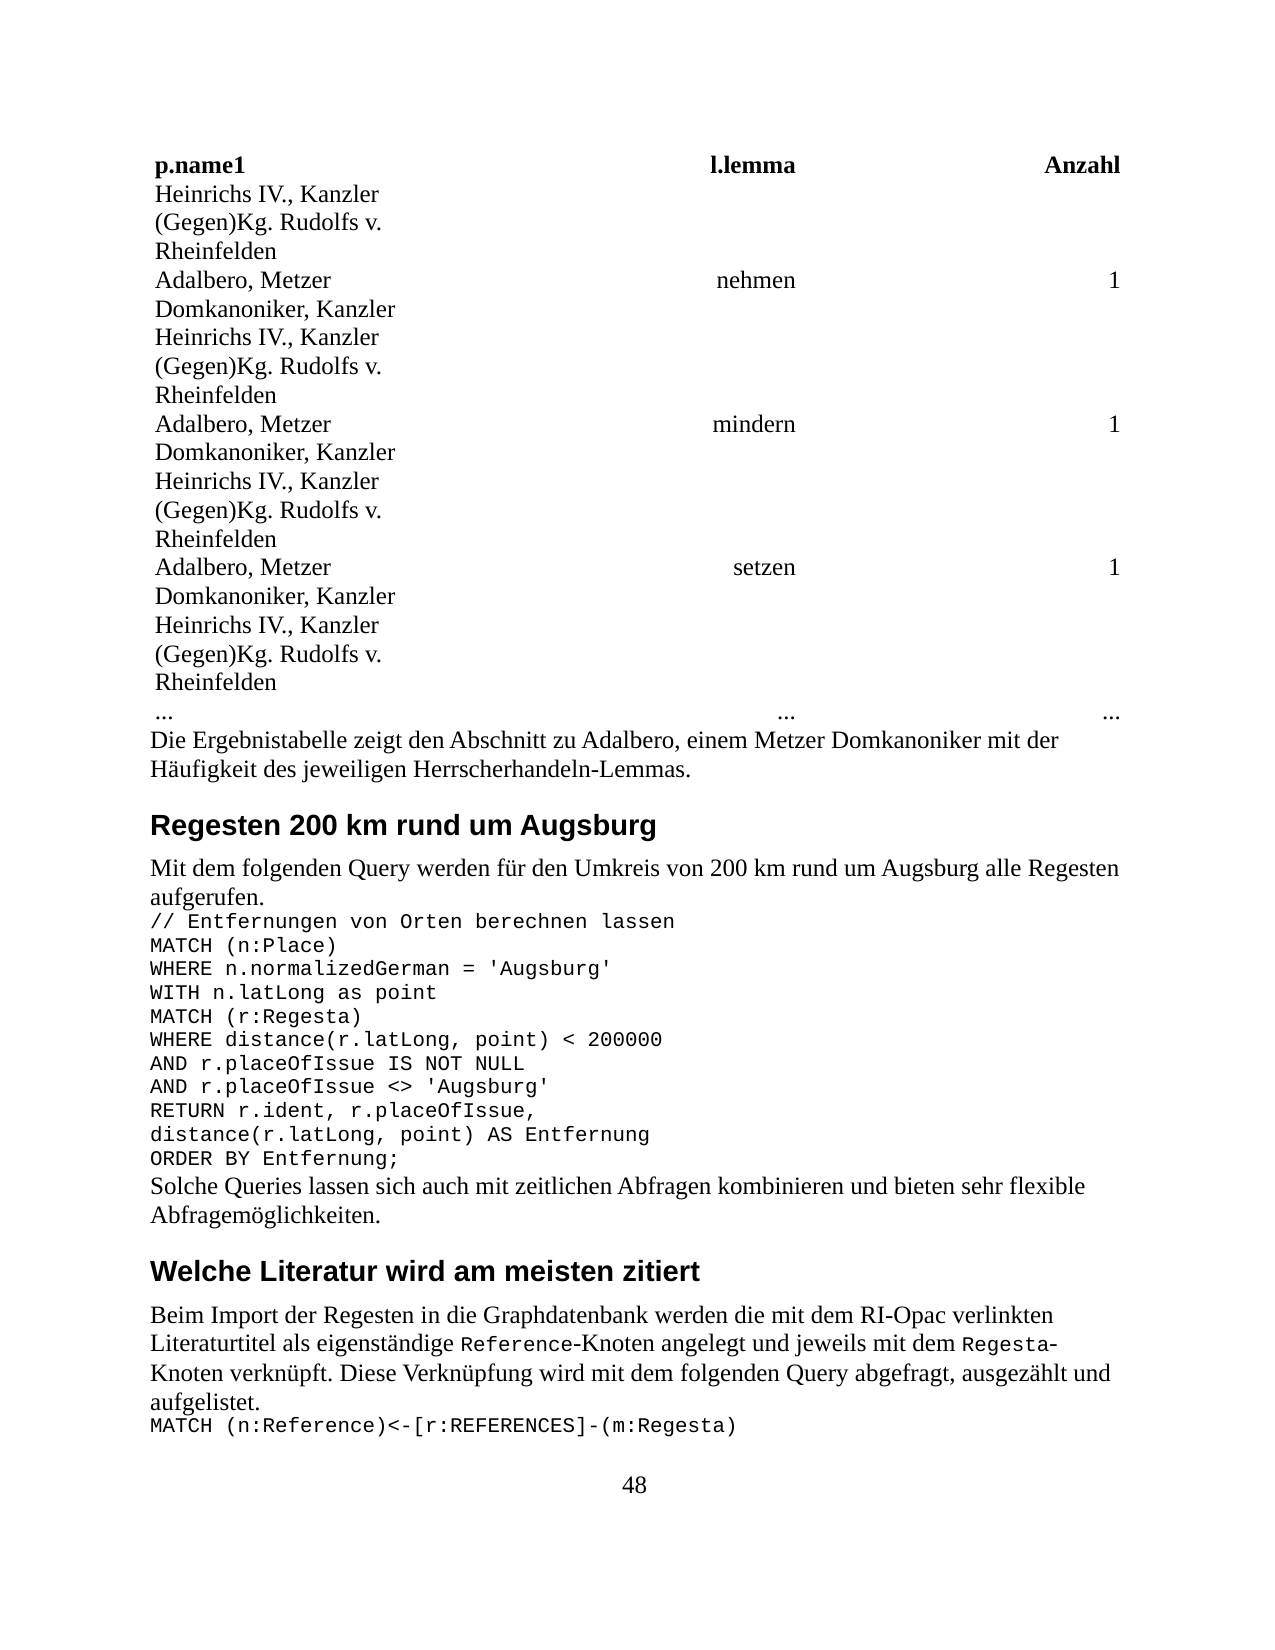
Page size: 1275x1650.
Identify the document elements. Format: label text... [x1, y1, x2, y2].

table_cell Heinrichs IV., Kanzler (Gegen)Kg. Rudolfs v. Rheinfelden [150, 179, 475, 265]
table_cell Adalbero, Metzer Domkanoniker, Kanzler Heinrichs IV., Kanzler (Gegen)Kg. Rudolfs v. Rheinfelden [150, 409, 475, 552]
table_cell Adalbero, Metzer Domkanoniker, Kanzler Heinrichs IV., Kanzler (Gegen)Kg. Rudolfs v. Rheinfelden [150, 553, 475, 696]
subtitle Welche Literatur wird am meisten zitiert [150, 1254, 1125, 1287]
subtitle Regesten 200 km rund um Augsburg [150, 807, 1125, 841]
table_header p.name1 [150, 150, 475, 179]
text MATCH (n:Place) [150, 935, 1125, 958]
text AND r.placeOfIssue <> 'Augsburg' [150, 1077, 1125, 1100]
text distance(r.latLong, point) AS Entfernung [150, 1124, 1125, 1147]
text Beim Import der Regesten in die Graphdatenbank werden die mit dem RI-Opac verlinkten Literaturtitel als eigenständige Reference-Knoten angelegt und jeweils mit dem Regesta-Knoten verknüpft. Diese Verknüpfung wird mit dem folgenden Query abgefragt, ausgezählt und aufgelistet. [150, 1300, 1125, 1416]
text MATCH (r:Regesta) [150, 1006, 1125, 1029]
text WITH n.latLong as point [150, 982, 1125, 1006]
table_cell 1 [800, 409, 1125, 552]
table_cell [475, 179, 800, 265]
table_cell Adalbero, Metzer Domkanoniker, Kanzler Heinrichs IV., Kanzler (Gegen)Kg. Rudolfs v. Rheinfelden [150, 265, 475, 409]
table_cell 1 [800, 265, 1125, 409]
table_cell nehmen [475, 265, 800, 409]
text Mit dem folgenden Query werden für den Umkreis von 200 km rund um Augsburg alle Regesten aufgerufen. [150, 853, 1125, 911]
table_cell setzen [475, 553, 800, 696]
text ORDER BY Entfernung; [150, 1147, 1125, 1171]
table_cell mindern [475, 409, 800, 552]
text Die Ergebnistabelle zeigt den Abschnitt zu Adalbero, einem Metzer Domkanoniker mit der Häufigkeit des jeweiligen Herrscherhandeln-Lemmas. [150, 725, 1125, 782]
table_cell [800, 179, 1125, 265]
table_header l.lemma [475, 150, 800, 179]
text // Entfernungen von Orten berechnen lassen [150, 911, 1125, 935]
text RETURN r.ident, r.placeOfIssue, [150, 1100, 1125, 1124]
table_header Anzahl [800, 150, 1125, 179]
text WHERE distance(r.latLong, point) < 200000 [150, 1029, 1125, 1053]
table_cell ... [150, 696, 475, 725]
table_cell 1 [800, 553, 1125, 696]
text MATCH (n:Reference)<-[r:REFERENCES]-(m:Regesta) [150, 1416, 1125, 1439]
text AND r.placeOfIssue IS NOT NULL [150, 1053, 1125, 1077]
table_cell ... [800, 696, 1125, 725]
text Solche Queries lassen sich auch mit zeitlichen Abfragen kombinieren und bieten sehr flexible Abfragemöglichkeiten. [150, 1171, 1125, 1229]
table_cell ... [475, 696, 800, 725]
text WHERE n.normalizedGerman = 'Augsburg' [150, 958, 1125, 982]
